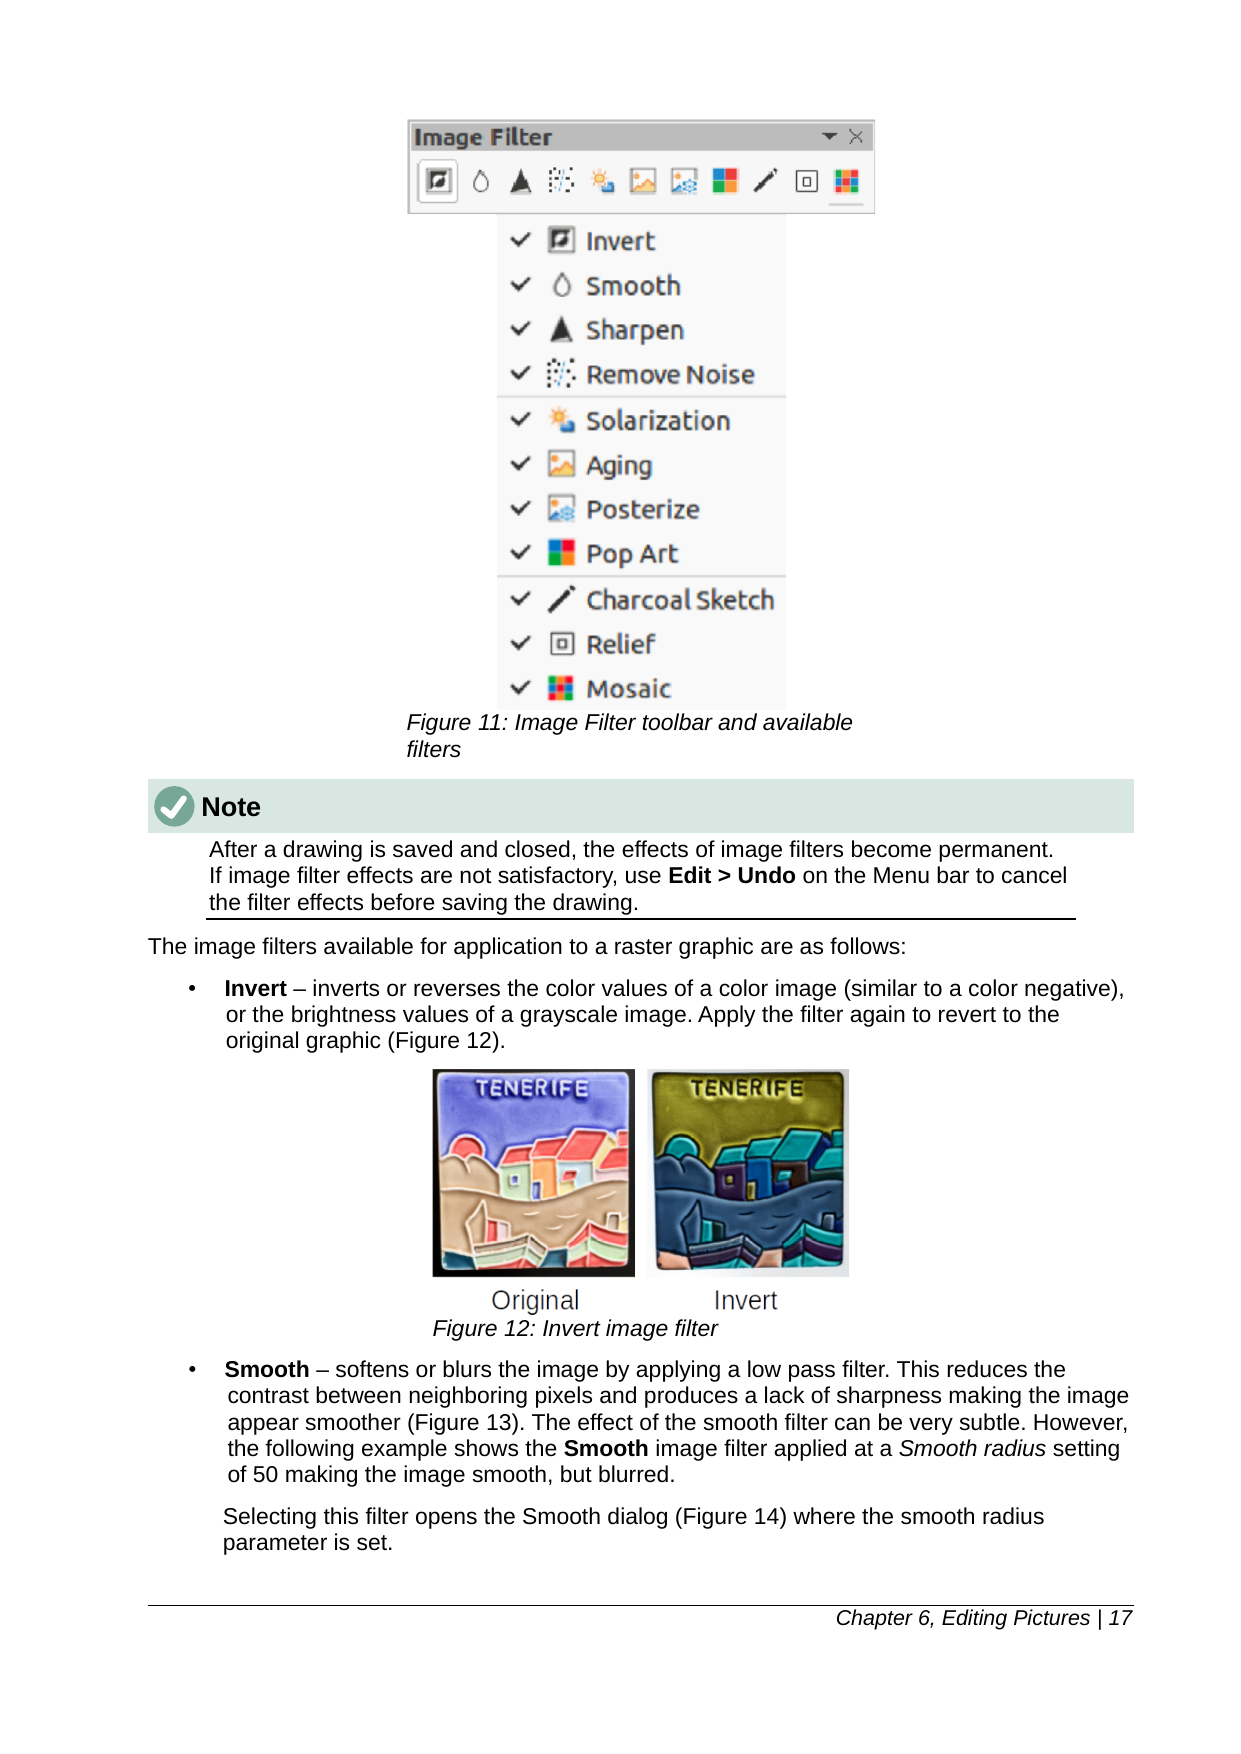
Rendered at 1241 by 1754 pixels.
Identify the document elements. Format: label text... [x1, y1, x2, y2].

text Figure 11: Image Filter toolbar and available filters [406, 710, 875, 762]
text After a drawing is saved and closed, the effects of image filters become permanent. If image filter effects are not satisfactory, use Edit > Undo on the Menu bar to cancel the filter effects before saving the drawing. [206, 833, 1076, 918]
picture [406, 118, 876, 710]
list Invert – inverts or reverses the color values of a color image (similar to a color negative), or the brightness values of a grayscale image. Apply the filter again to revert to the original graphic (Figure 12). [185, 972, 1134, 1056]
picture [432, 1068, 850, 1315]
text Figure 12: Invert image filter [432, 1315, 849, 1341]
list The image filters available for application to a raster graphic are as follows: [148, 933, 1134, 959]
list Smooth – softens or blurs the image by applying a low pass filter. This reduces the contrast between neighboring pixels and produces a lack of sharpness making the image appear smoother (Figure 13). The effect of the smooth filter can be very subtle. However, the following example shows the Smooth image filter applied at a Smooth radius setting of 50 making the image smooth, but blurred. [185, 1353, 1134, 1491]
subtitle Note [148, 779, 1134, 833]
list Selecting this filter opens the Smooth dialog (Figure 14) where the smooth radius parameter is set. [223, 1503, 1134, 1556]
